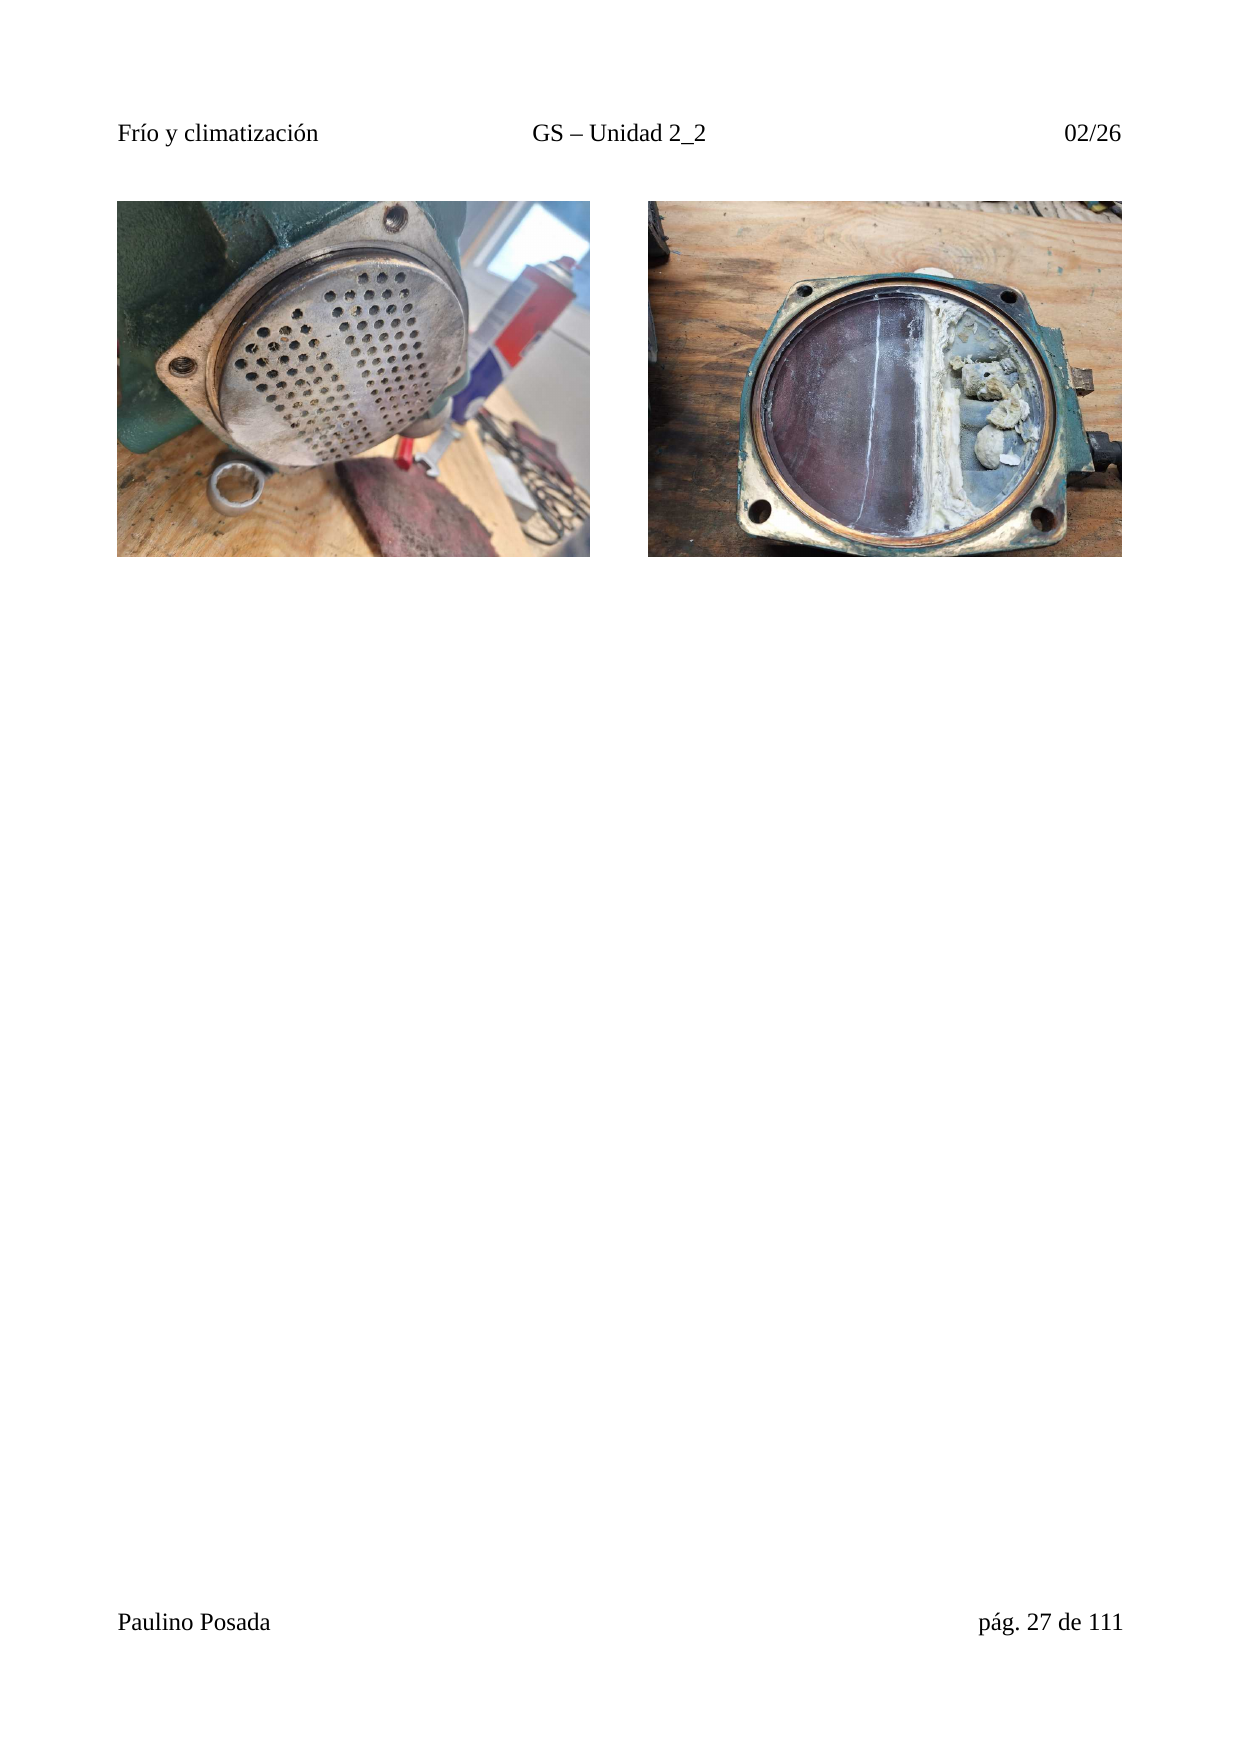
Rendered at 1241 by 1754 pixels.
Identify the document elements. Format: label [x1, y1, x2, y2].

picture [117, 201, 590, 557]
picture [648, 201, 1122, 557]
